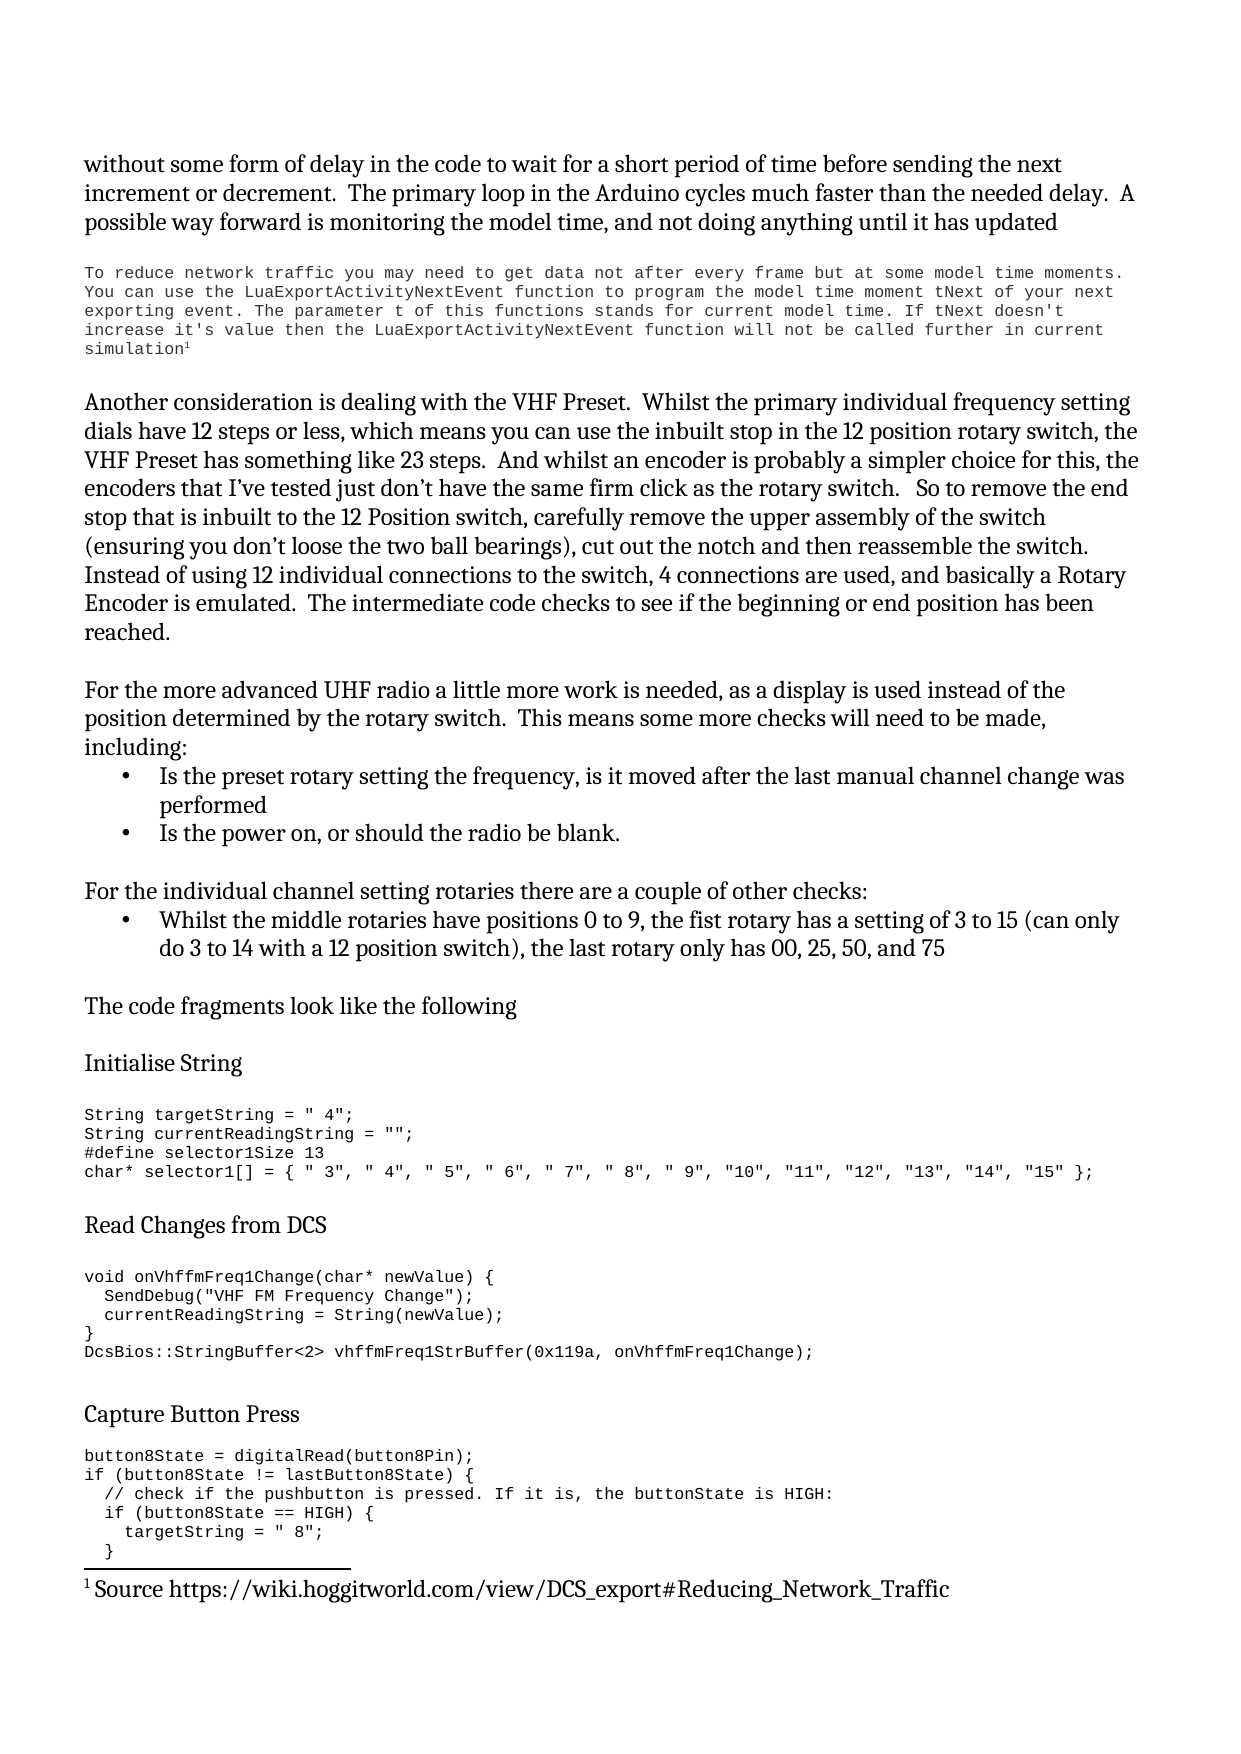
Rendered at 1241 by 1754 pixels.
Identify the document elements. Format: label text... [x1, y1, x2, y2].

text char* selector1[] = { " 3", " 4", " 5", " 6", " 7", " 8", " 9", "10", "11", "12", "13", "14", "15" }; [84, 1163, 1148, 1182]
text button8State = digitalRead(button8Pin); [84, 1448, 1148, 1467]
text The code fragments look like the following [84, 992, 1148, 1021]
text if (button8State != lastButton8State) { [84, 1467, 1148, 1486]
text } [84, 1542, 1148, 1561]
text without some form of delay in the code to wait for a short period of time before sending the next increment or decrement. The primary loop in the Arduino cycles much faster than the needed delay. A possible way forward is monitoring the model time, and not doing anything until it has updated [84, 150, 1148, 236]
text Read Changes from DCS [84, 1211, 1148, 1240]
text } [84, 1325, 1148, 1344]
text // check if the pushbutton is pressed. If it is, the buttonState is HIGH: [84, 1486, 1148, 1504]
text Capture Button Press [84, 1400, 1148, 1429]
text DcsBios::StringBuffer<2> vhffmFreq1StrBuffer(0x119a, onVhffmFreq1Change); [84, 1344, 1148, 1363]
text void onVhffmFreq1Change(char* newValue) { [84, 1268, 1148, 1287]
text currentReadingString = String(newValue); [84, 1306, 1148, 1325]
list Is the preset rotary setting the frequency, is it moved after the last manual channel change was performed [122, 762, 1148, 819]
text SendDebug("VHF FM Frequency Change"); [84, 1287, 1148, 1306]
text For the more advanced UHF radio a little more work is needed, as a display is used instead of the position determined by the rotary switch. This means some more checks will need to be made, including: [84, 676, 1148, 762]
text For the individual channel setting rotaries there are a couple of other checks: [84, 877, 1148, 906]
text String targetString = " 4"; [84, 1107, 1148, 1126]
text #define selector1Size 13 [84, 1144, 1148, 1163]
text Initialise String [84, 1049, 1148, 1078]
text targetString = " 8"; [84, 1523, 1148, 1542]
text Another consideration is dealing with the VHF Preset. Whilst the primary individual frequency setting dials have 12 steps or less, which means you can use the inbuilt stop in the 12 position rotary switch, the VHF Preset has something like 23 steps. And whilst an encoder is probably a simpler choice for this, the encoders that I’ve tested just don’t have the same firm click as the rotary switch. So to remove the end stop that is inbuilt to the 12 Position switch, carefully remove the upper assembly of the switch (ensuring you don’t loose the two ball bearings), cut out the notch and then reassemble the switch. Instead of using 12 individual connections to the switch, 4 connections are used, and basically a Rotary Encoder is emulated. The intermediate code checks to see if the beginning or end position has been reached. [84, 388, 1148, 647]
text String currentReadingString = ""; [84, 1126, 1148, 1144]
text if (button8State == HIGH) { [84, 1504, 1148, 1523]
list Whilst the middle rotaries have positions 0 to 9, the fist rotary has a setting of 3 to 15 (can only do 3 to 14 with a 12 position switch), the last rotary only has 00, 25, 50, and 75 [122, 906, 1148, 963]
list Is the power on, or should the radio be blank. [122, 819, 1148, 848]
text To reduce network traffic you may need to get data not after every frame but at some model time moments. You can use the LuaExportActivityNextEvent function to program the model time moment tNext of your next exporting event. The parameter t of this functions stands for current model time. If tNext doesn't increase it's value then the LuaExportActivityNextEvent function will not be called further in current simulation [84, 265, 1148, 359]
text Source https://wiki.hoggitworld.com/view/DCS_export#Reducing_Network_Traffic [84, 1575, 1148, 1604]
